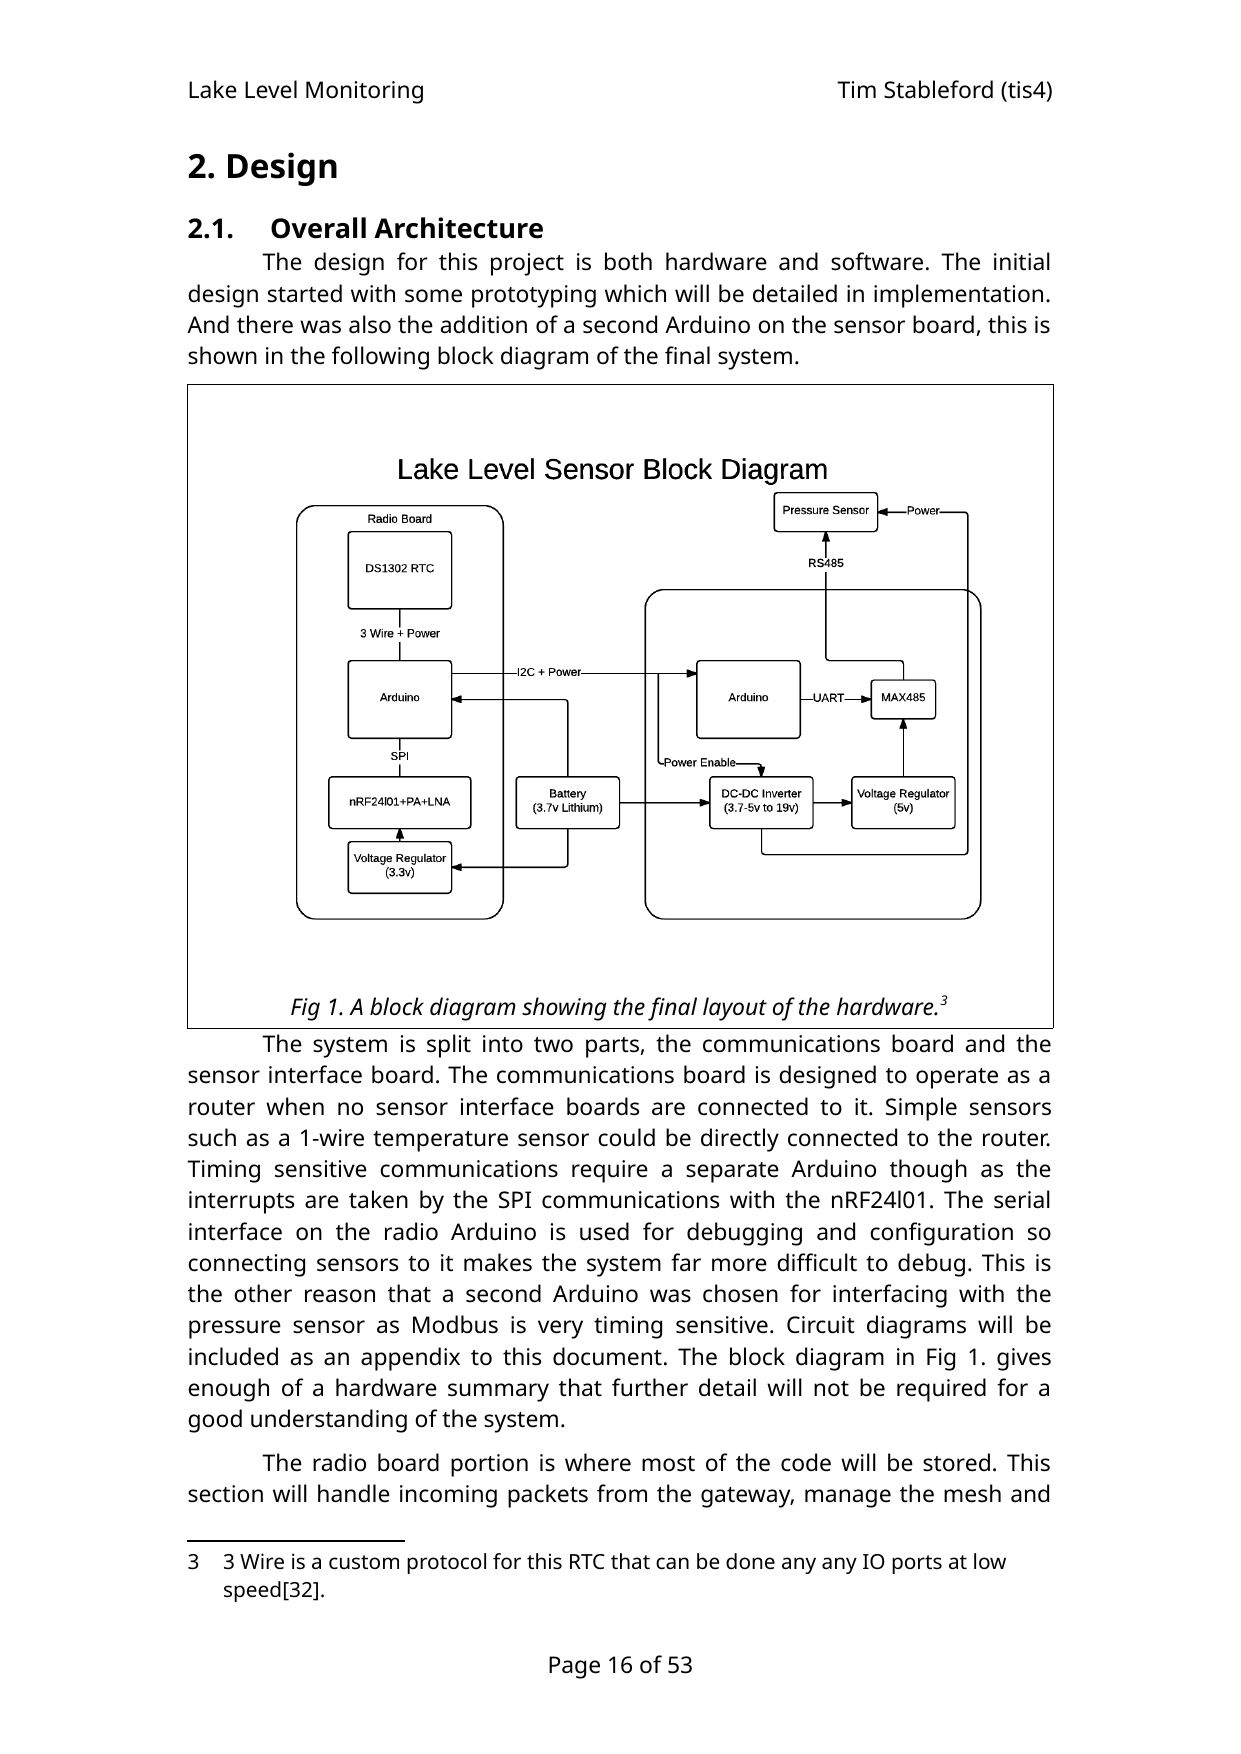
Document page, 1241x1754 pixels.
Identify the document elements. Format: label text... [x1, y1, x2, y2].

subtitle Overall Architecture [187, 209, 1053, 246]
text The radio board portion is where most of the code will be stored. This section will handle incoming packets from the gateway, manage the mesh and [187, 1447, 1053, 1509]
text The design for this project is both hardware and software. The initial design started with some prototyping which will be detailed in implementation. And there was also the addition of a second Arduino on the sensor board, this is shown in the following block diagram of the final system. [187, 246, 1053, 371]
text The system is split into two parts, the communications board and the sensor interface board. The communications board is designed to operate as a router when no sensor interface boards are connected to it. Simple sensors such as a 1-wire temperature sensor could be directly connected to the router. Timing sensitive communications require a separate Arduino though as the interrupts are taken by the SPI communications with the nRF24l01. The serial interface on the radio Arduino is used for debugging and configuration so connecting sensors to it makes the system far more difficult to debug. This is the other reason that a second Arduino was chosen for interfacing with the pressure sensor as Modbus is very timing sensitive. Circuit diagrams will be included as an appendix to this document. The block diagram in Fig 1. gives enough of a hardware summary that further detail will not be required for a good understanding of the system. [187, 1029, 1053, 1434]
table_header Fig 1. A block diagram showing the final layout of the hardware. [188, 390, 1053, 1028]
picture [193, 389, 1047, 991]
subtitle Design [187, 143, 1053, 188]
table_header [188, 385, 1053, 389]
